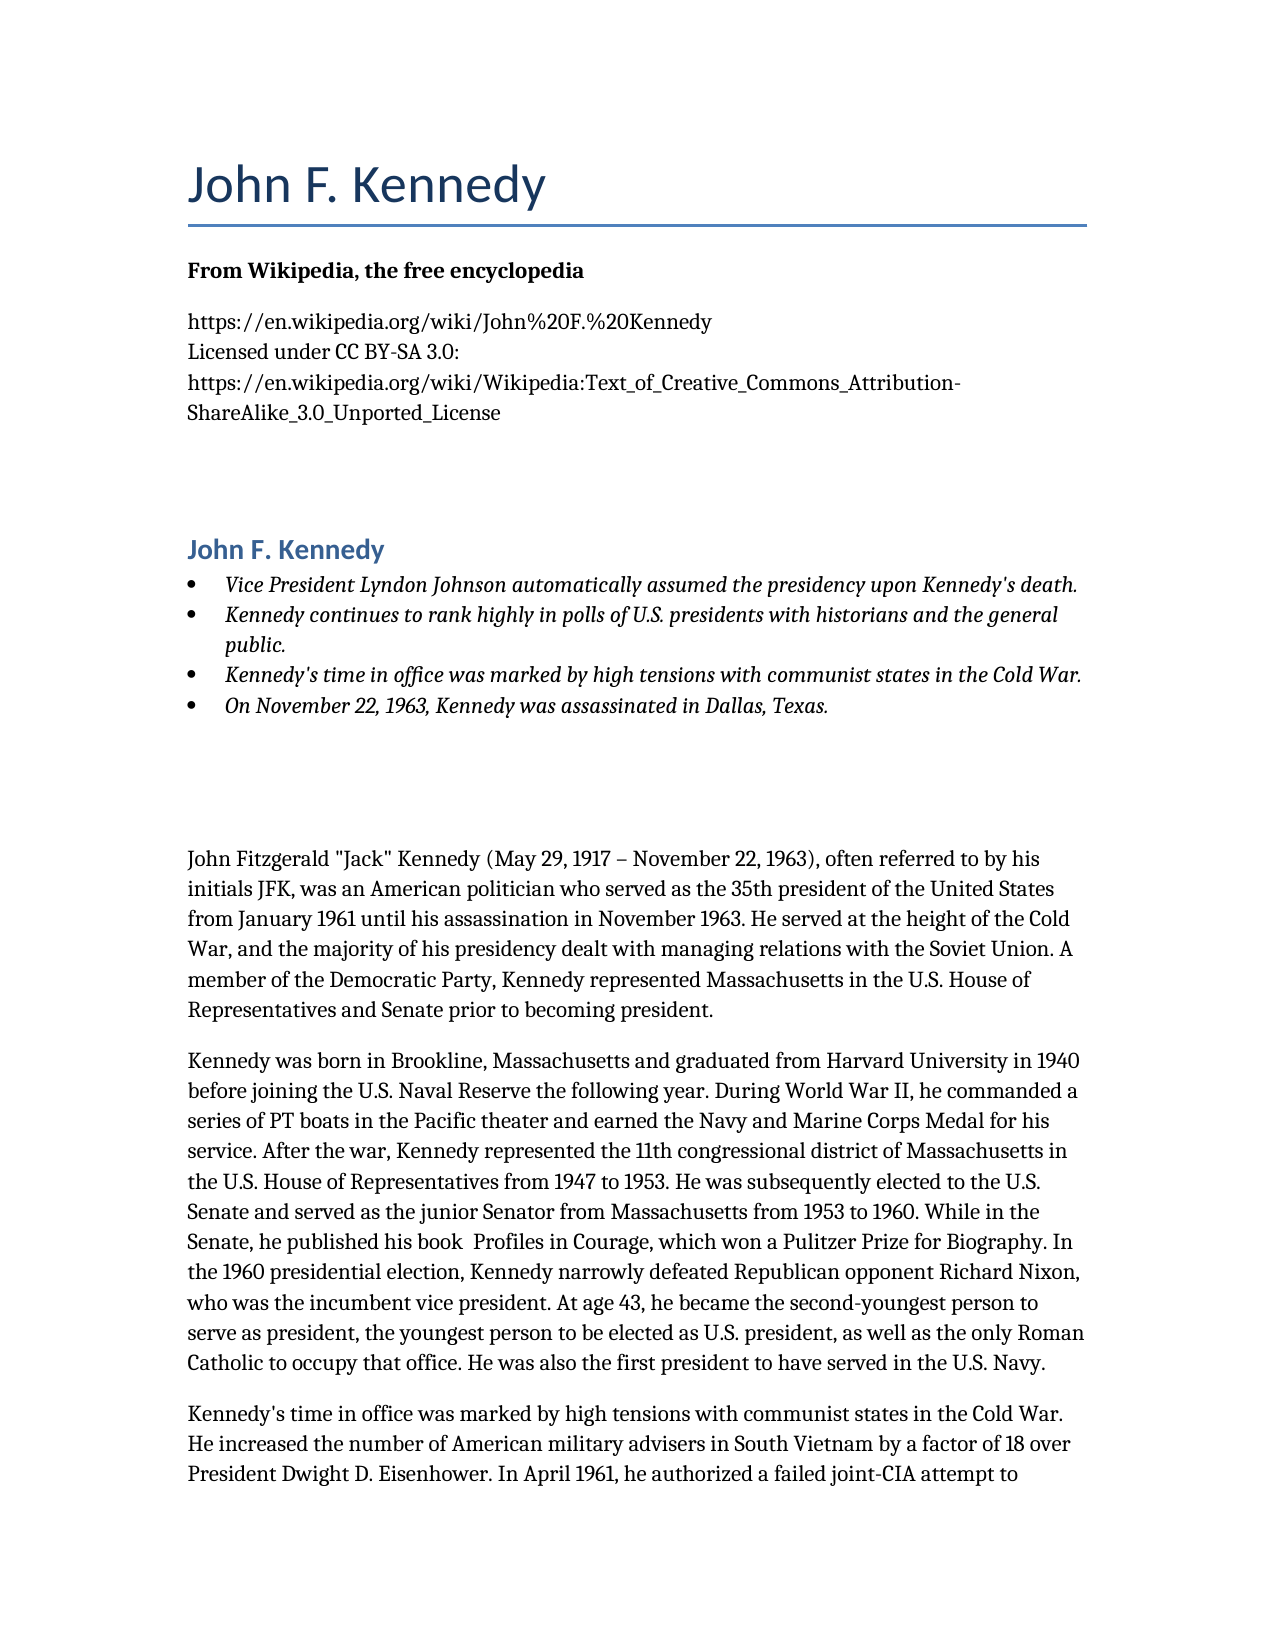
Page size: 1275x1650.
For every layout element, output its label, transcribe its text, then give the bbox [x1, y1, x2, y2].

text From Wikipedia, the free encyclopedia [187, 258, 1087, 284]
list Kennedy's time in office was marked by high tensions with communist states in the Cold War. [187, 662, 1087, 689]
list On November 22, 1963, Kennedy was assassinated in Dallas, Texas. [187, 692, 1087, 719]
text John Fitzgerald "Jack" Kennedy (May 29, 1917 – November 22, 1963), often referred to by his initials JFK, was an American politician who served as the 35th president of the United States from January 1961 until his assassination in November 1963. He served at the height of the Cold War, and the majority of his presidency dealt with managing relations with the Soviet Union. A member of the Democratic Party, Kennedy represented Massachusetts in the U.S. House of Representatives and Senate prior to becoming president. [187, 846, 1087, 1023]
list Kennedy continues to rank highly in polls of U.S. presidents with historians and the general public. [187, 602, 1087, 658]
text https://en.wikipedia.org/wiki/John%20F.%20Kennedy Licensed under CC BY-SA 3.0: https://en.wikipedia.org/wiki/Wikipedia:Text_of_Creative_Commons_Attribution-ShareAlike_3.0_Unported_License [187, 309, 1087, 426]
title John F. Kennedy [187, 150, 1087, 227]
subtitle John F. Kennedy [187, 531, 1087, 566]
text Kennedy was born in Brookline, Massachusetts and graduated from Harvard University in 1940 before joining the U.S. Naval Reserve the following year. During World War II, he commanded a series of PT boats in the Pacific theater and earned the Navy and Marine Corps Medal for his service. After the war, Kennedy represented the 11th congressional district of Massachusetts in the U.S. House of Representatives from 1947 to 1953. He was subsequently elected to the U.S. Senate and served as the junior Senator from Massachusetts from 1953 to 1960. While in the Senate, he published his book Profiles in Courage, which won a Pulitzer Prize for Biography. In the 1960 presidential election, Kennedy narrowly defeated Republican opponent Richard Nixon, who was the incumbent vice president. At age 43, he became the second-youngest person to serve as president, the youngest person to be elected as U.S. president, as well as the only Roman Catholic to occupy that office. He was also the first president to have served in the U.S. Navy. [187, 1048, 1087, 1376]
text Kennedy's time in office was marked by high tensions with communist states in the Cold War. He increased the number of American military advisers in South Vietnam by a factor of 18 over President Dwight D. Eisenhower. In April 1961, he authorized a failed joint-CIA attempt to [187, 1401, 1087, 1488]
list Vice President Lyndon Johnson automatically assumed the presidency upon Kennedy's death. [187, 572, 1087, 598]
